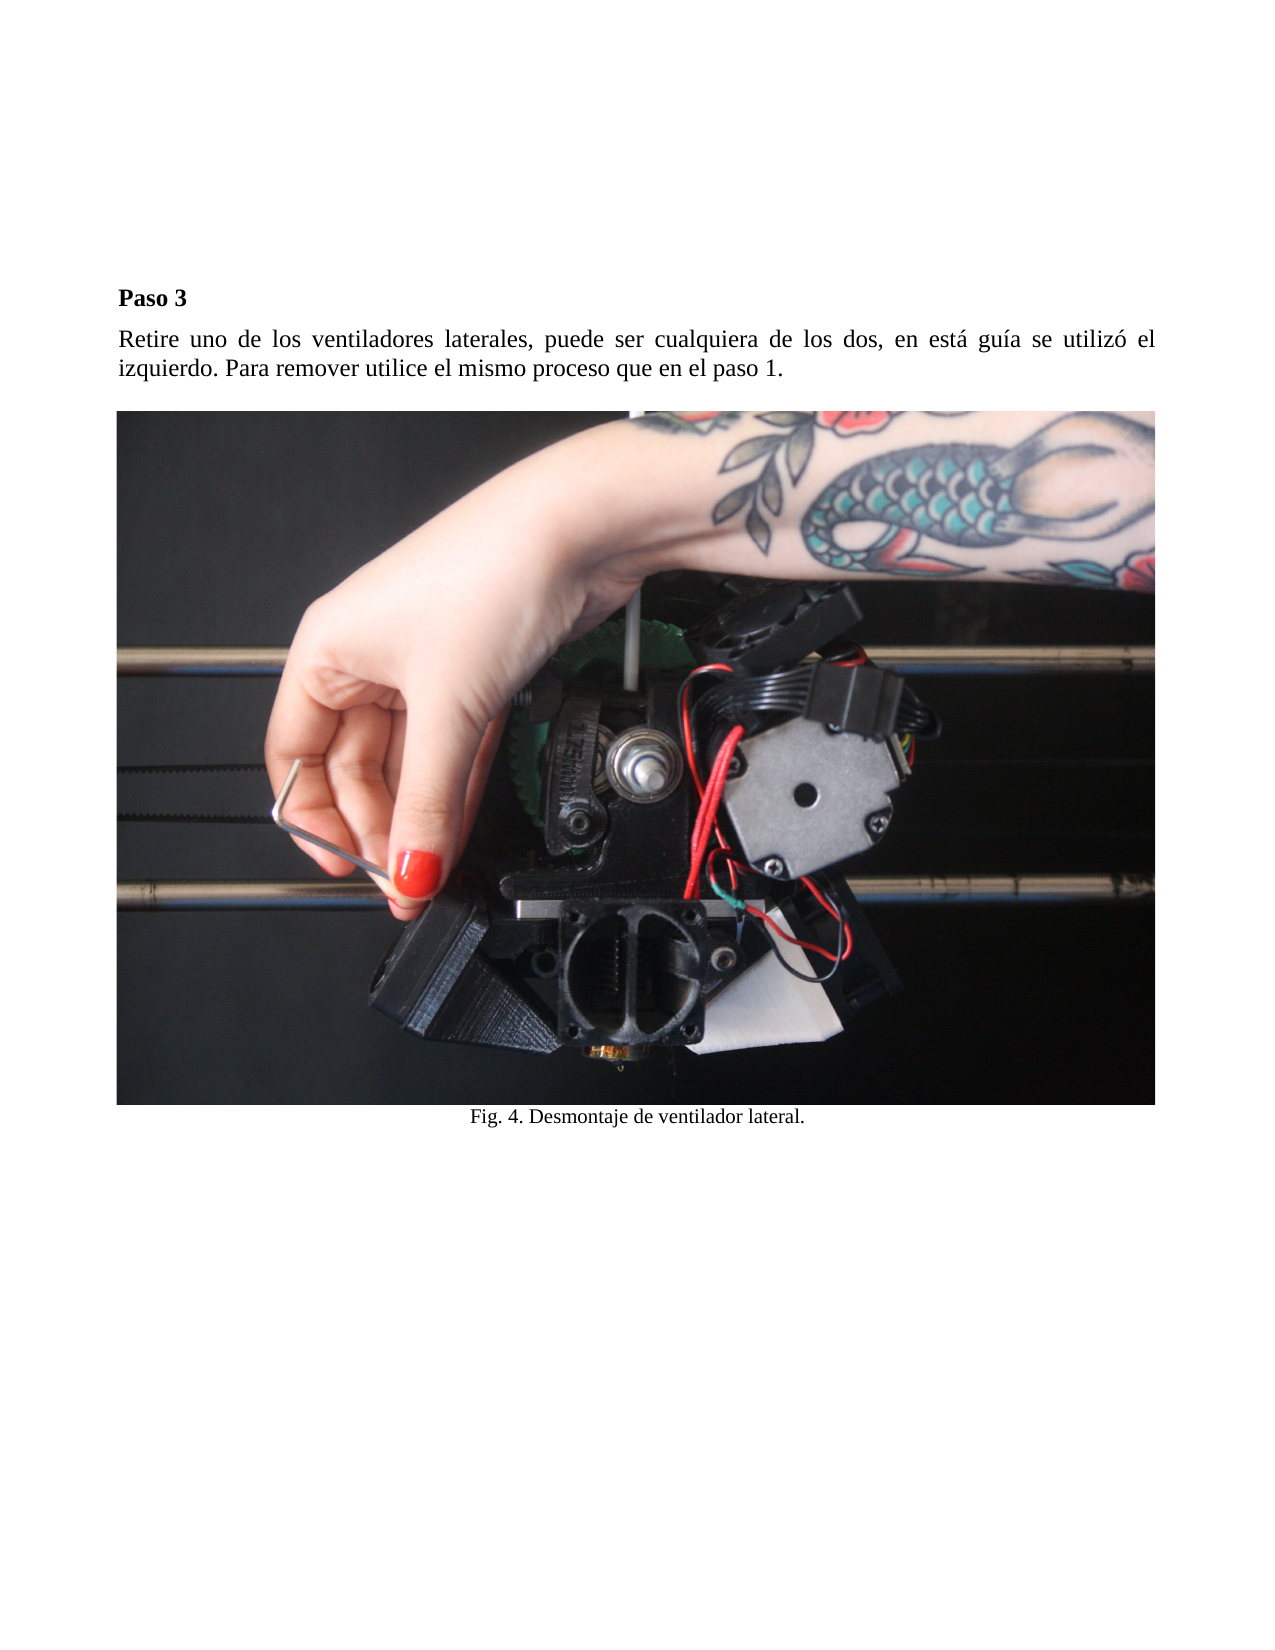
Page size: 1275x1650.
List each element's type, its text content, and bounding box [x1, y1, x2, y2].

text Fig. 4. Desmontaje de ventilador lateral. [118, 394, 1157, 1128]
text Paso 3 [118, 283, 1157, 312]
text Retire uno de los ventiladores laterales, puede ser cualquiera de los dos, en está guía se utilizó el izquierdo. Para remover utilice el mismo proceso que en el paso 1. [118, 324, 1157, 382]
picture [116, 411, 1156, 1105]
